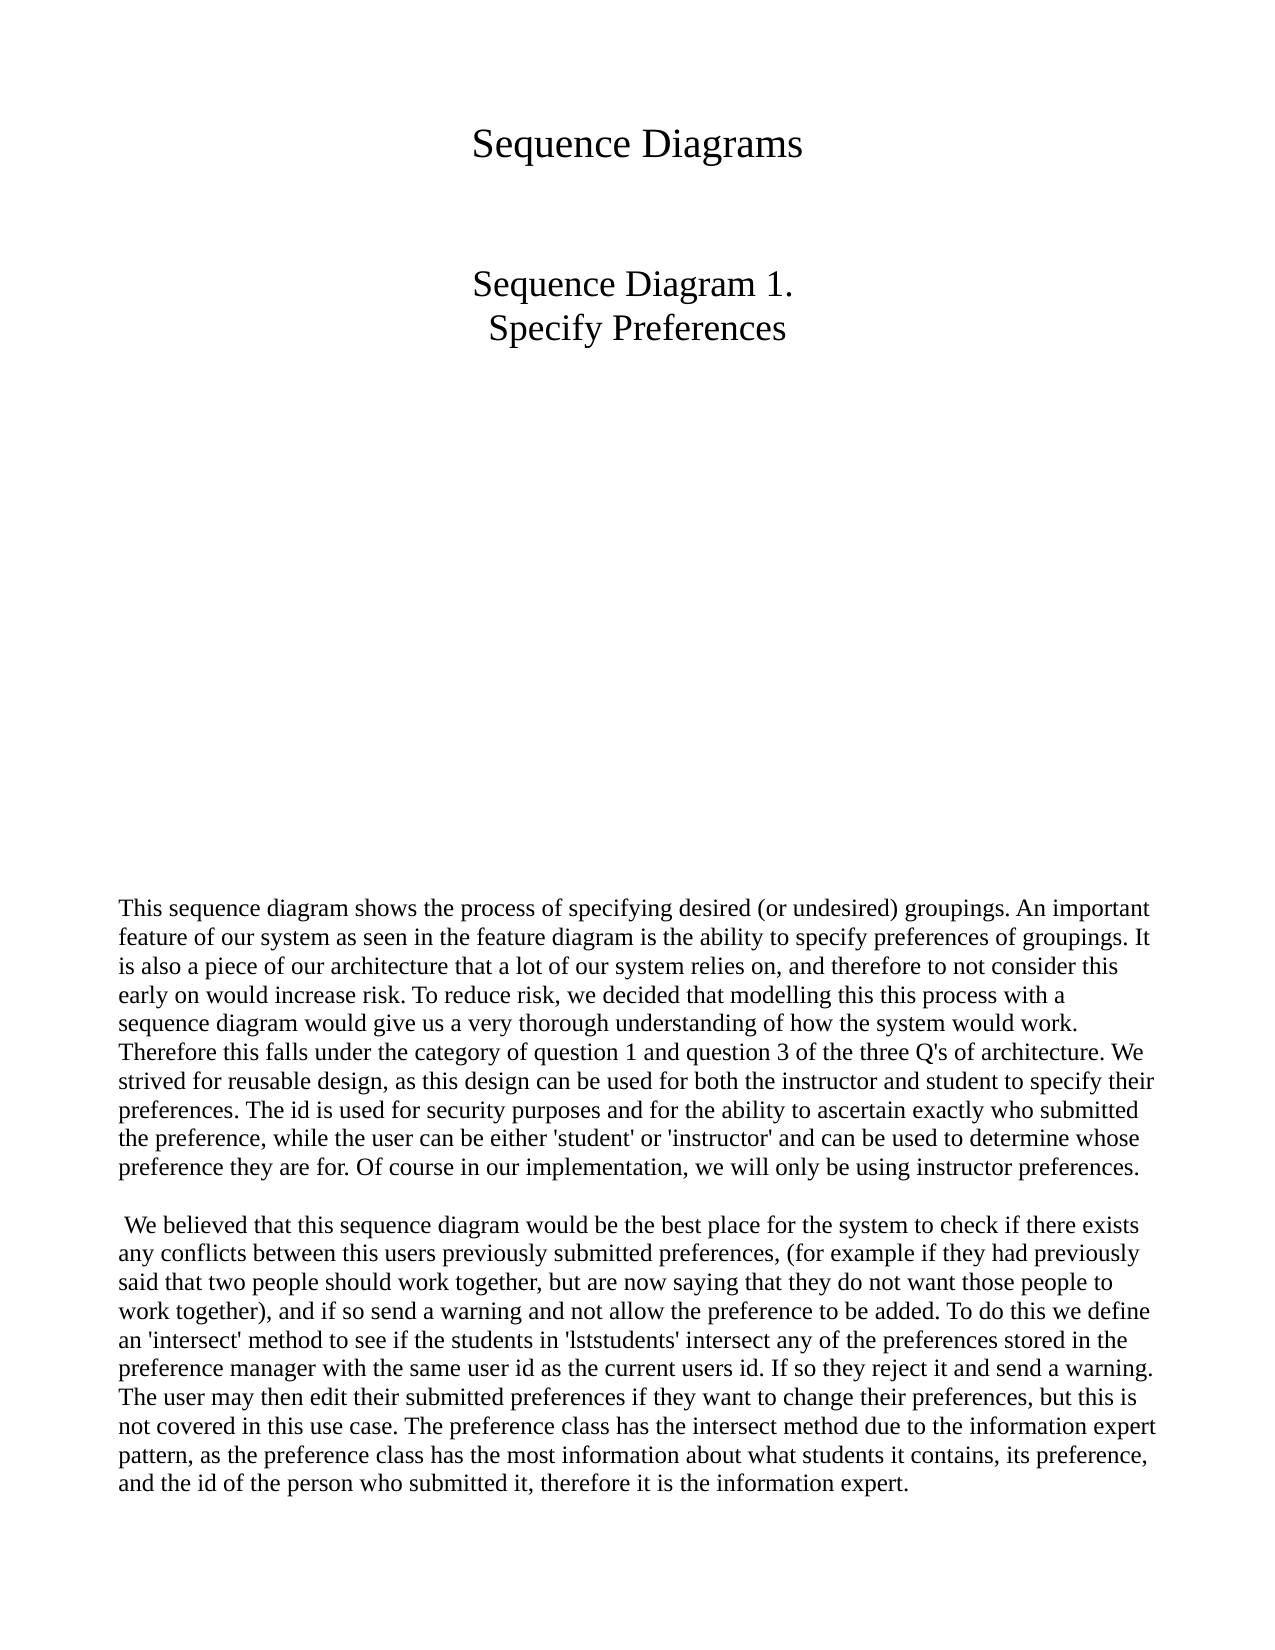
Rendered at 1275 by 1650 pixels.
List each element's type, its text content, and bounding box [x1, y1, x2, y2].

text Sequence Diagram 1. [118, 262, 1157, 305]
text Sequence Diagrams [118, 118, 1157, 166]
text Specify Preferences [118, 305, 1157, 348]
text We believed that this sequence diagram would be the best place for the system to check if there exists any conflicts between this users previously submitted preferences, (for example if they had previously said that two people should work together, but are now saying that they do not want those people to work together), and if so send a warning and not allow the preference to be added. To do this we define an 'intersect' method to see if the students in 'lststudents' intersect any of the preferences stored in the preference manager with the same user id as the current users id. If so they reject it and send a warning. The user may then edit their submitted preferences if they want to change their preferences, but this is not covered in this use case. The preference class has the intersect method due to the information expert pattern, as the preference class has the most information about what students it contains, its preference, and the id of the person who submitted it, therefore it is the information expert. [118, 1210, 1157, 1497]
text This sequence diagram shows the process of specifying desired (or undesired) groupings. An important feature of our system as seen in the feature diagram is the ability to specify preferences of groupings. It is also a piece of our architecture that a lot of our system relies on, and therefore to not consider this early on would increase risk. To reduce risk, we decided that modelling this this process with a sequence diagram would give us a very thorough understanding of how the system would work. Therefore this falls under the category of question 1 and question 3 of the three Q's of architecture. We strived for reusable design, as this design can be used for both the instructor and student to specify their preferences. The id is used for security purposes and for the ability to ascertain exactly who submitted the preference, while the user can be either 'student' or 'instructor' and can be used to determine whose preference they are for. Of course in our implementation, we will only be using instructor preferences. [118, 377, 1157, 1181]
